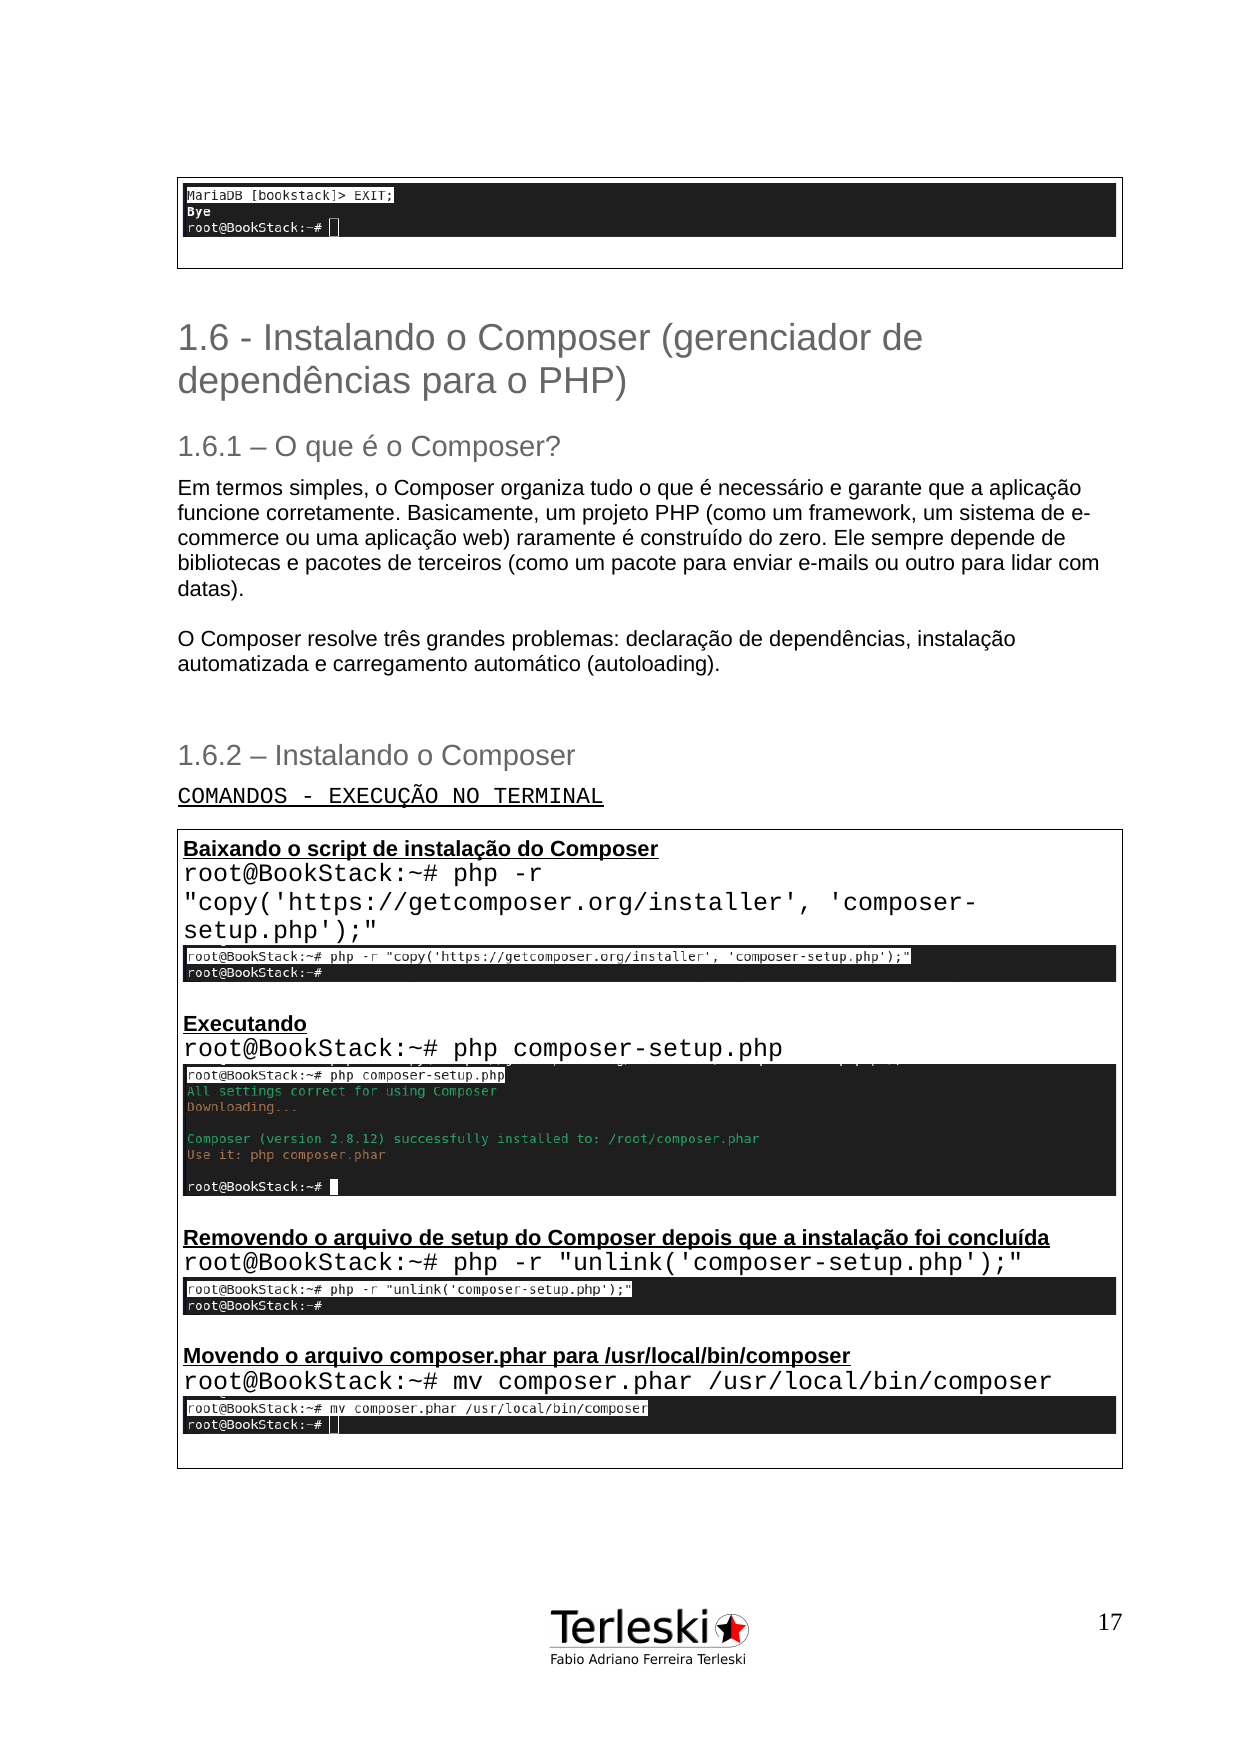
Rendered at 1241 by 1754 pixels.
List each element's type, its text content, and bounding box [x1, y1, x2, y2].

picture [182, 945, 1117, 982]
table_header Baixando o script de instalação do Composer root@BookStack:~# php -r "copy('https://getcomposer.org/installer', 'composer-setup.php');" Executando root@BookStack:~# php composer-setup.php Removendo o arquivo de setup do Composer depois que a instalação foi concluída root@BookStack:~# php -r "unlink('composer-setup.php');" Movendo o arquivo composer.phar para /usr/local/bin/composer root@BookStack:~# mv composer.phar /usr/local/bin/composer [178, 830, 1122, 1468]
picture [182, 1064, 1117, 1196]
text Em termos simples, o Composer organiza tudo o que é necessário e garante que a aplicação funcione corretamente. Basicamente, um projeto PHP (como um framework, um sistema de e-commerce ou uma aplicação web) raramente é construído do zero. Ele sempre depende de bibliotecas e pacotes de terceiros (como um pacote para enviar e-mails ou outro para lidar com datas). [177, 474, 1122, 601]
text O Composer resolve três grandes problemas: declaração de dependências, instalação automatizada e carregamento automático (autoloading). [177, 626, 1122, 676]
subtitle 1.6 - Instalando o Composer (gerenciador de dependências para o PHP) [177, 315, 1122, 401]
table_header [178, 178, 1122, 267]
picture [549, 1607, 750, 1667]
picture [182, 183, 1117, 237]
picture [182, 1277, 1117, 1315]
subtitle 1.6.2 – Instalando o Composer [177, 738, 1122, 772]
subtitle 1.6.1 – O que é o Composer? [177, 428, 1122, 462]
text COMANDOS - EXECUÇÃO NO TERMINAL [177, 784, 1122, 810]
picture [182, 1396, 1117, 1434]
